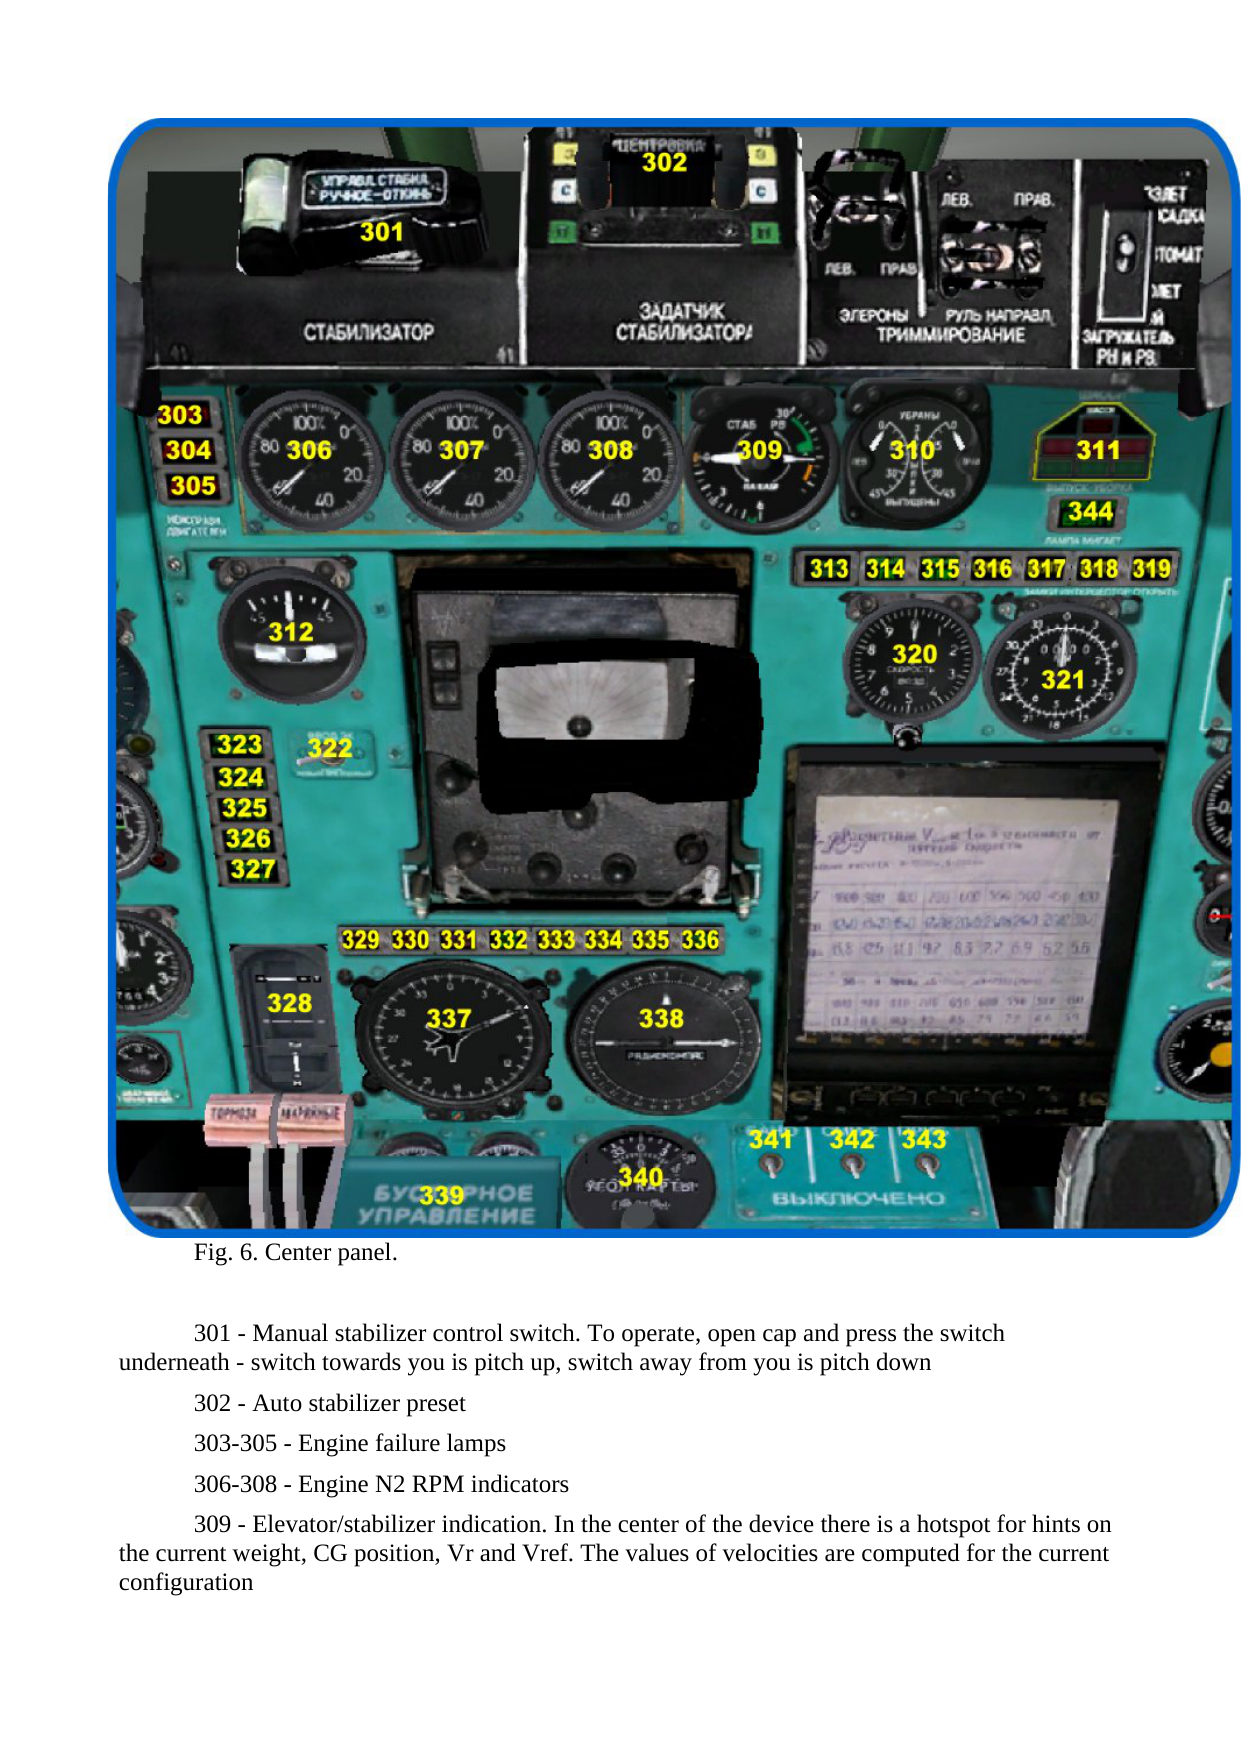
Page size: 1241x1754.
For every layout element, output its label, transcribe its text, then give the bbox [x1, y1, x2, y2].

text Fig. 6. Center panel. [119, 1238, 1122, 1266]
text 302 - Auto stabilizer preset [119, 1388, 1122, 1417]
text 306-308 - Engine N2 RPM indicators [119, 1469, 1122, 1498]
text 301 - Manual stabilizer control switch. To operate, open cap and press the switch underneath - switch towards you is pitch up, switch away from you is pitch down [119, 1318, 1122, 1376]
text 309 - Elevator/stabilizer indication. In the center of the device there is a hotspot for hints on the current weight, CG position, Vr and Vref. The values of velocities are computed for the current configuration [119, 1509, 1122, 1596]
picture [107, 118, 1241, 1238]
text 303-305 - Engine failure lamps [119, 1428, 1122, 1457]
